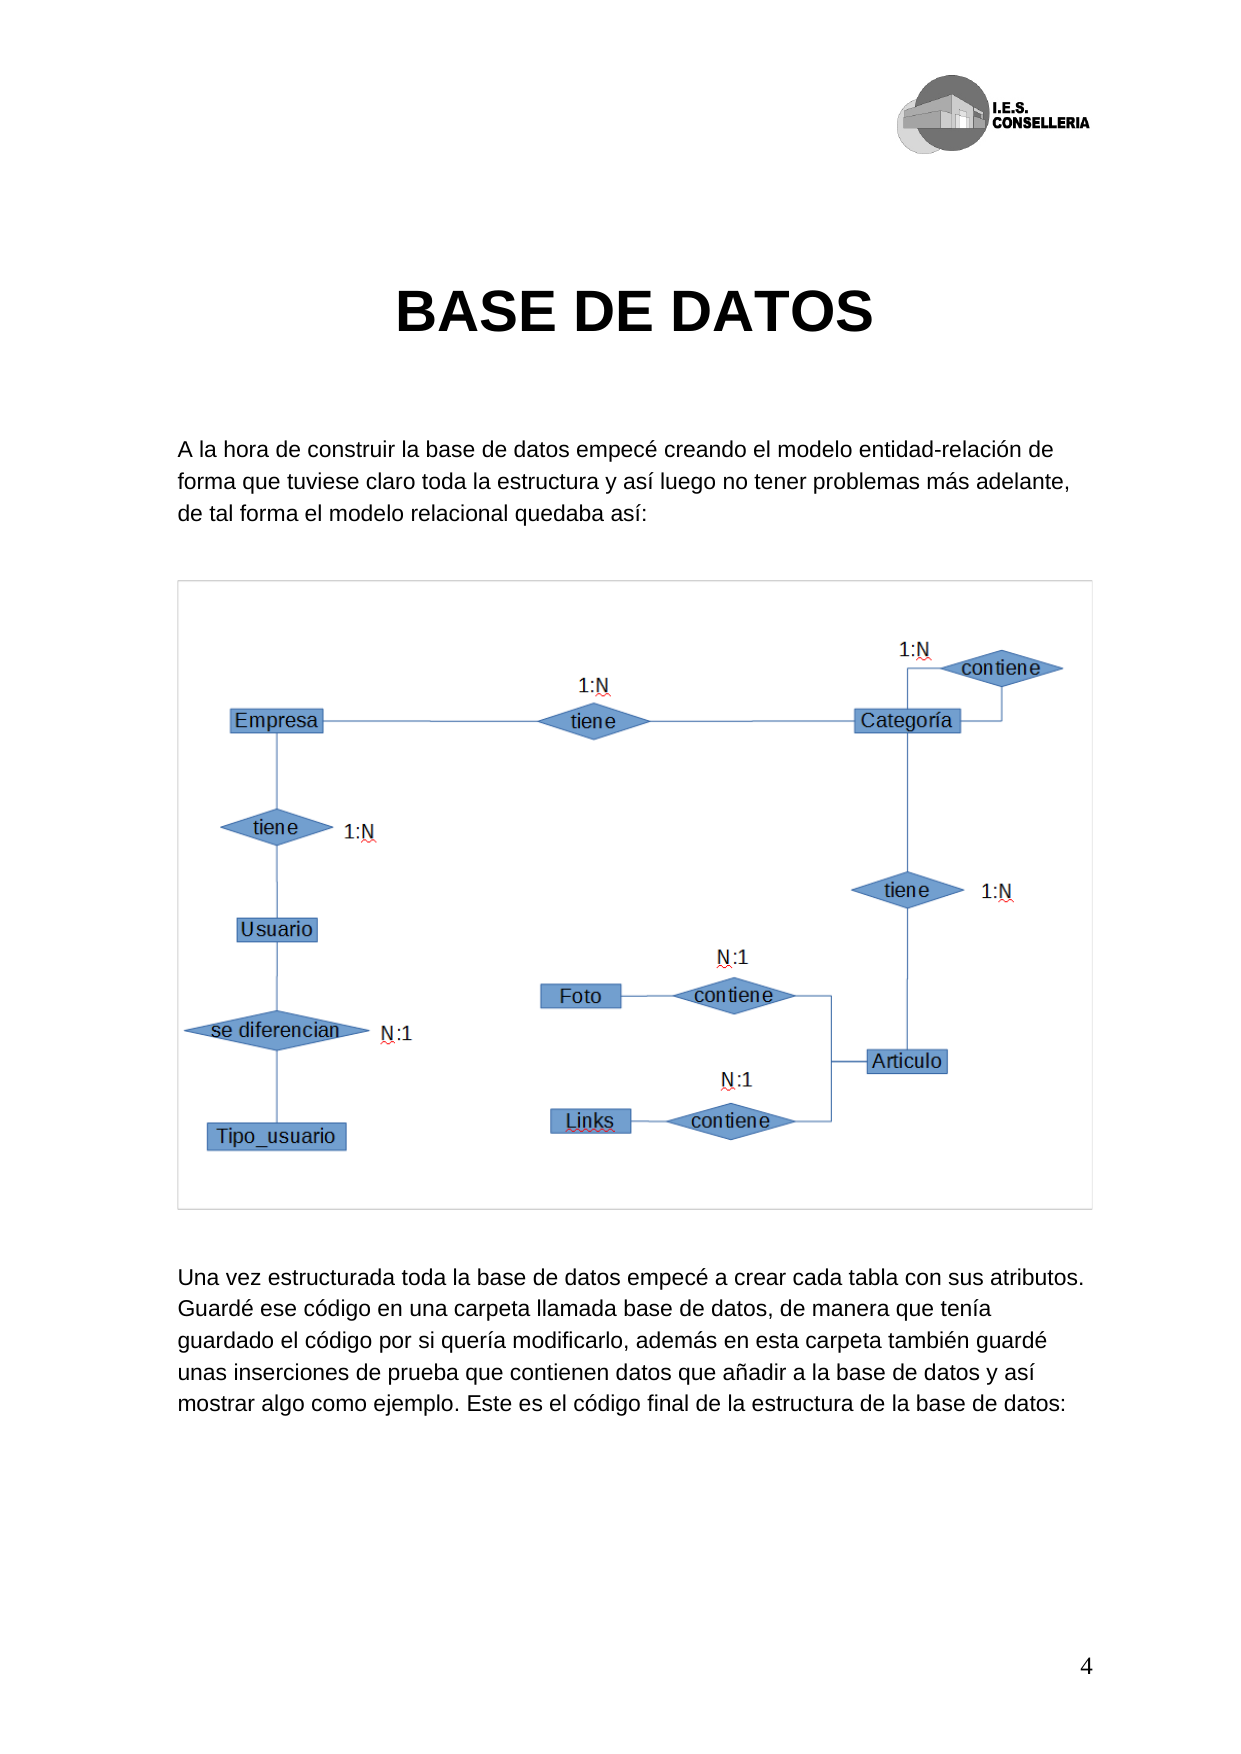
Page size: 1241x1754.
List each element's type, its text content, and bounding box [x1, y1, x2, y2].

picture [177, 580, 1093, 1210]
picture [894, 73, 1093, 155]
text A la hora de construir la base de datos empecé creando el modelo entidad-relación de forma que tuviese claro toda la estructura y así luego no tener problemas más adelante, de tal forma el modelo relacional quedaba así: [177, 436, 1092, 526]
title BASE DE DATOS [177, 276, 1092, 343]
text Una vez estructurada toda la base de datos empecé a crear cada tabla con sus atributos. Guardé ese código en una carpeta llamada base de datos, de manera que tenía guardado el código por si quería modificarlo, además en esta carpeta también guardé unas inserciones de prueba que contienen datos que añadir a la base de datos y así mostrar algo como ejemplo. Este es el código final de la estructura de la base de datos: [177, 1264, 1092, 1416]
